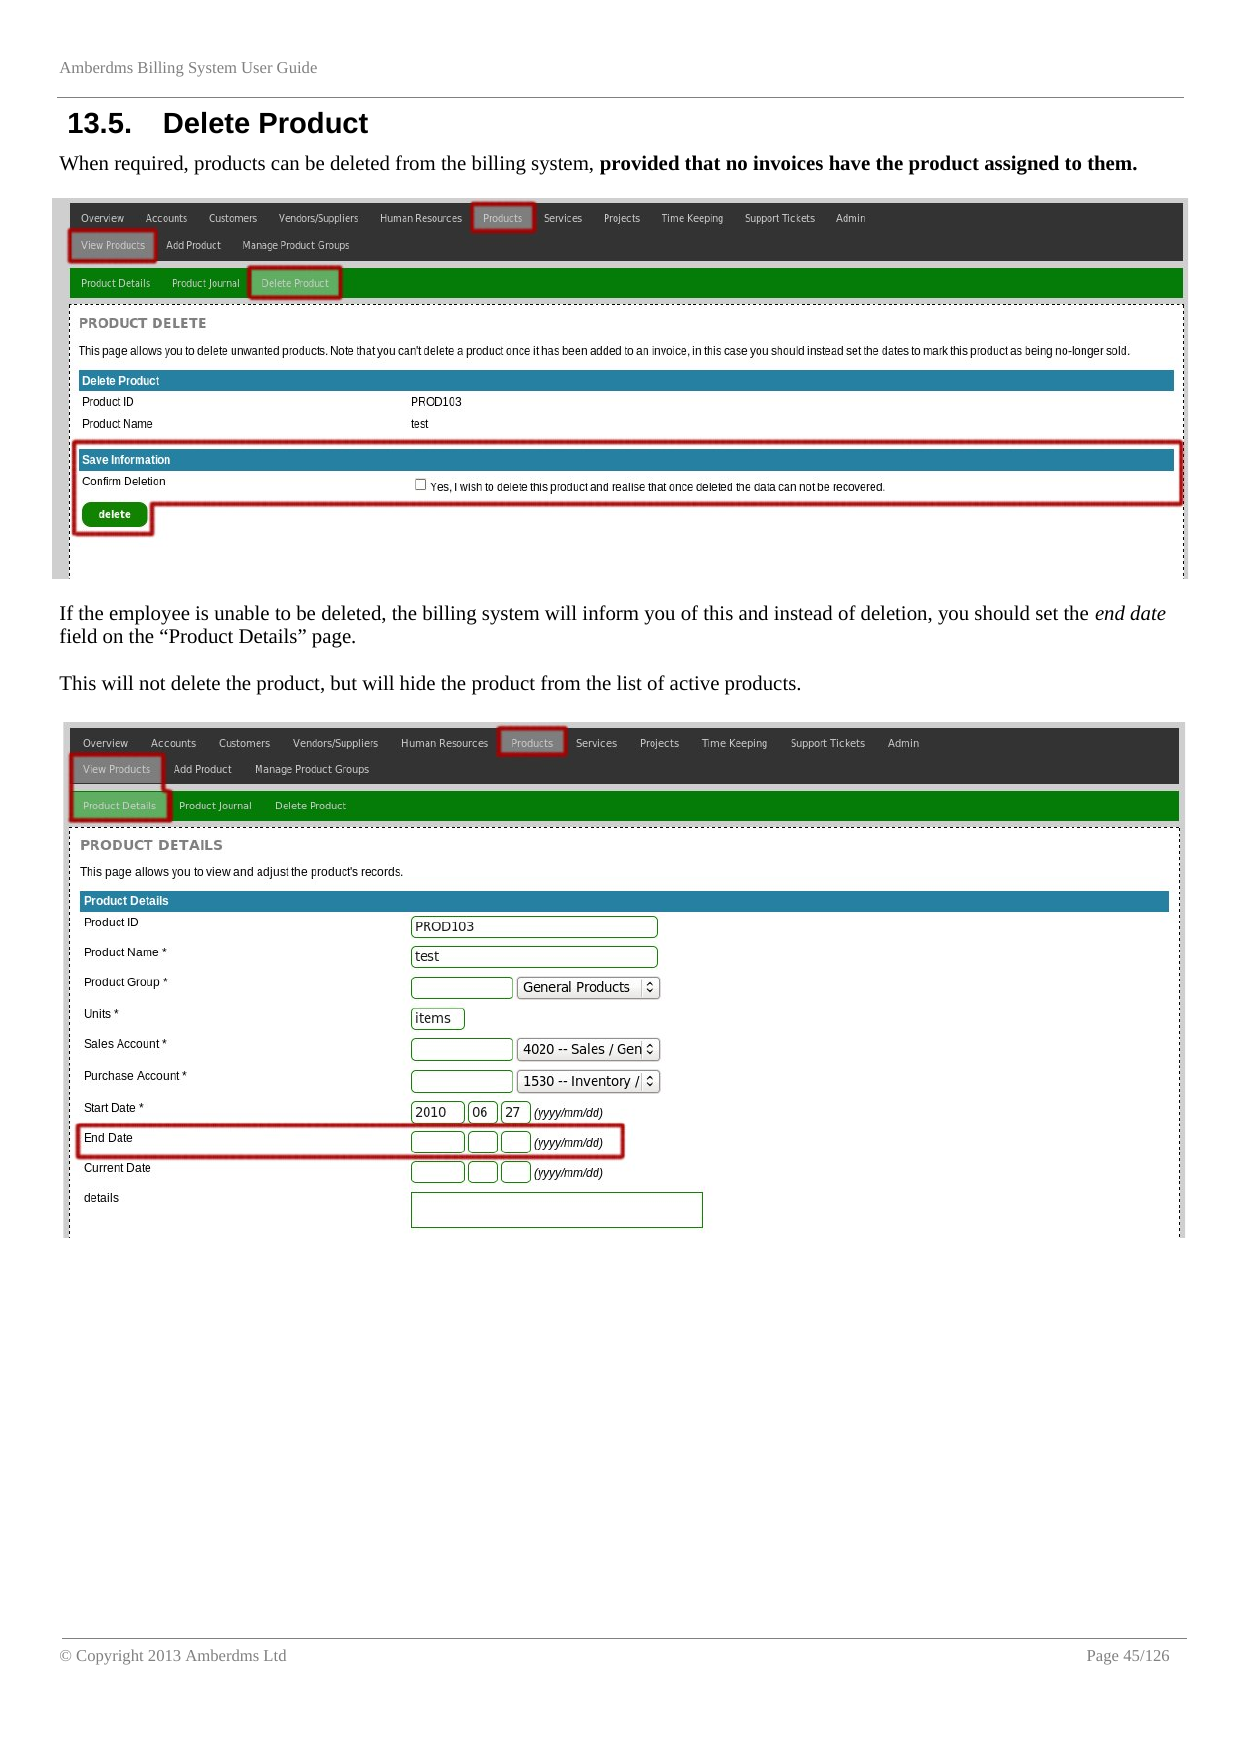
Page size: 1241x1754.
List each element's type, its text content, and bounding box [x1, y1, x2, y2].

text This will not delete the product, but will hide the product from the list of active products. [59, 672, 1181, 695]
subtitle Delete Product [59, 107, 1181, 139]
picture [52, 198, 1189, 579]
text When required, products can be deleted from the billing system, provided that no invoices have the product assigned to them. [59, 152, 1181, 175]
text If the employee is unable to be deleted, the billing system will inform you of this and instead of deletion, you should set the end date field on the “Product Details” page. [59, 602, 1181, 648]
picture [63, 722, 1186, 1238]
